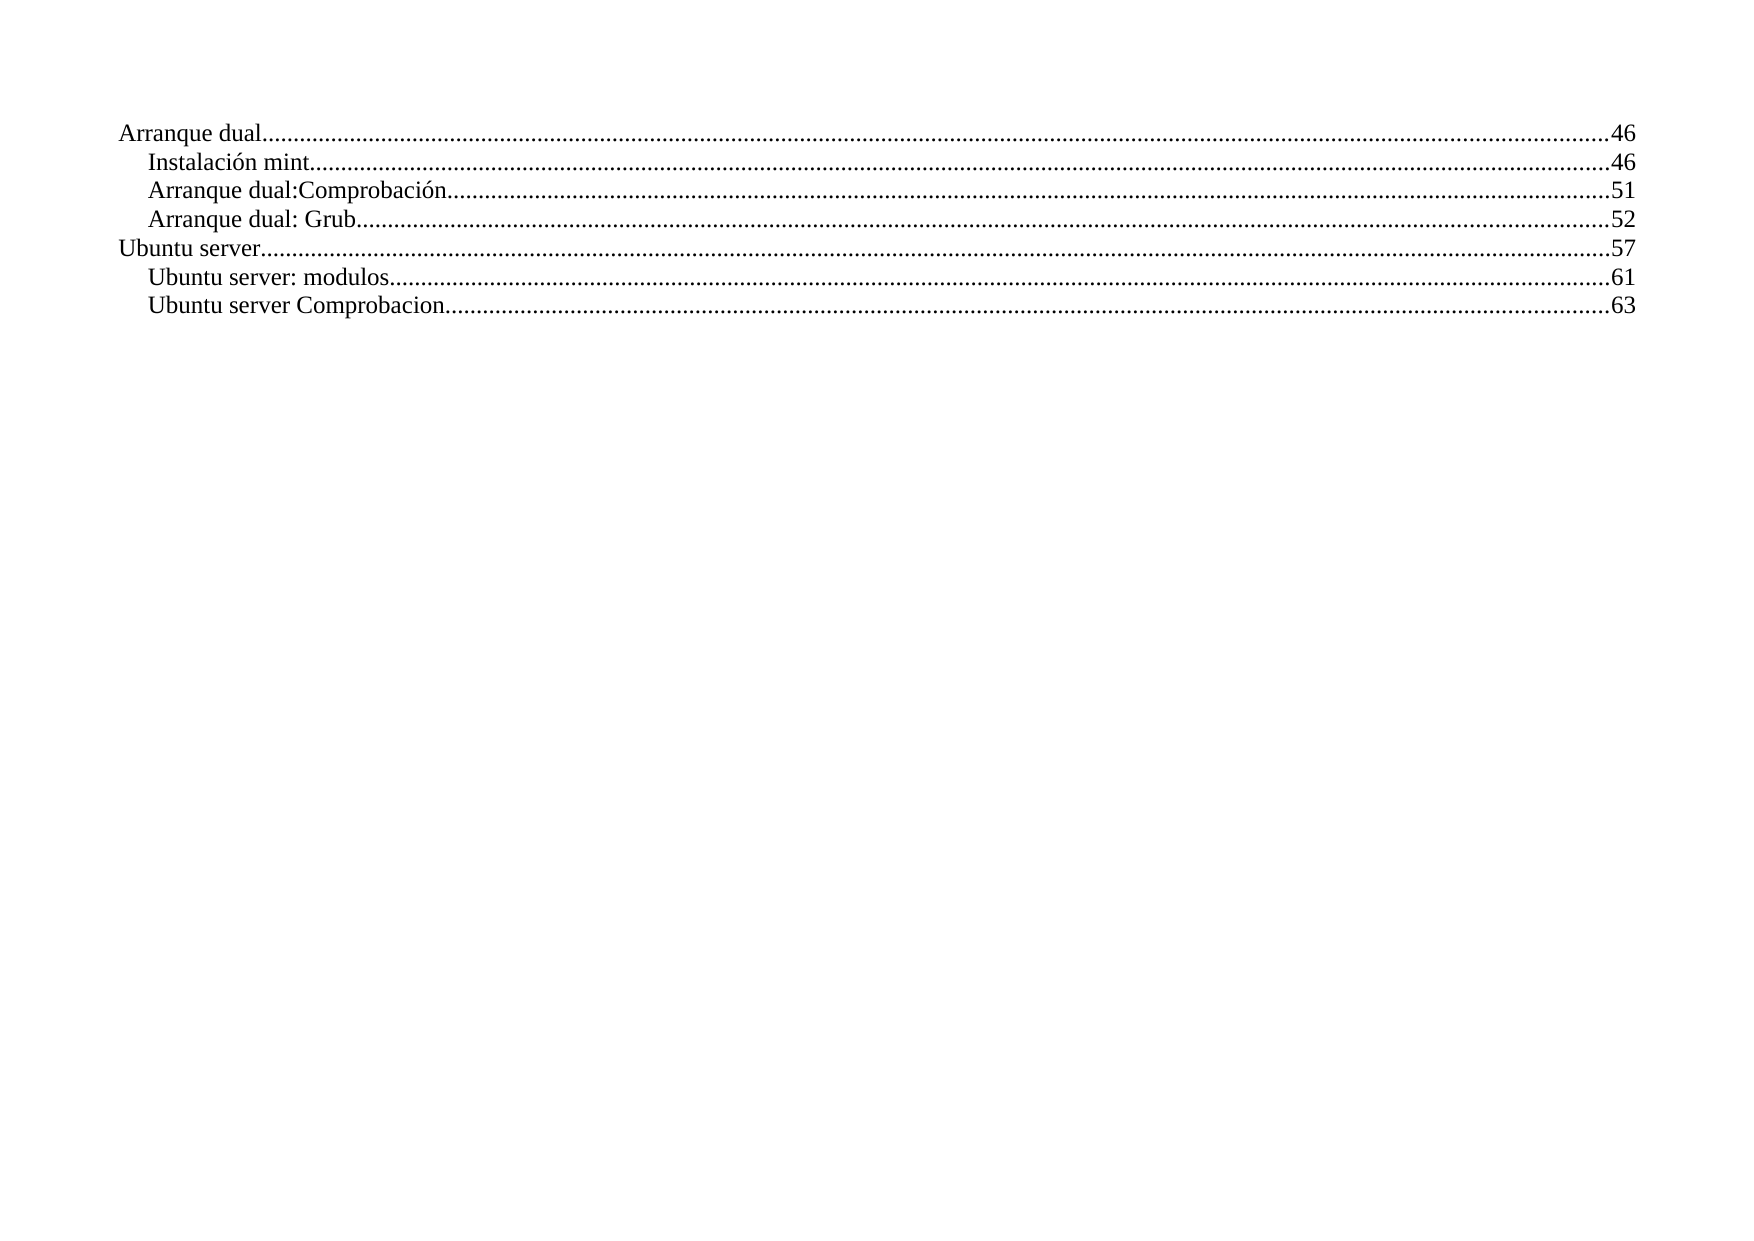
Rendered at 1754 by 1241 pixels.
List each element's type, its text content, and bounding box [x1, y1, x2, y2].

text Arranque dual 46 [118, 118, 1636, 147]
text Ubuntu server Comprobacion 63 [148, 291, 1636, 319]
text Instalación mint 46 [148, 147, 1636, 176]
text Ubuntu server 57 [118, 233, 1636, 262]
text Ubuntu server: modulos 61 [148, 262, 1636, 291]
text Arranque dual: Grub 52 [148, 204, 1636, 233]
text Arranque dual:Comprobación 51 [148, 176, 1636, 204]
